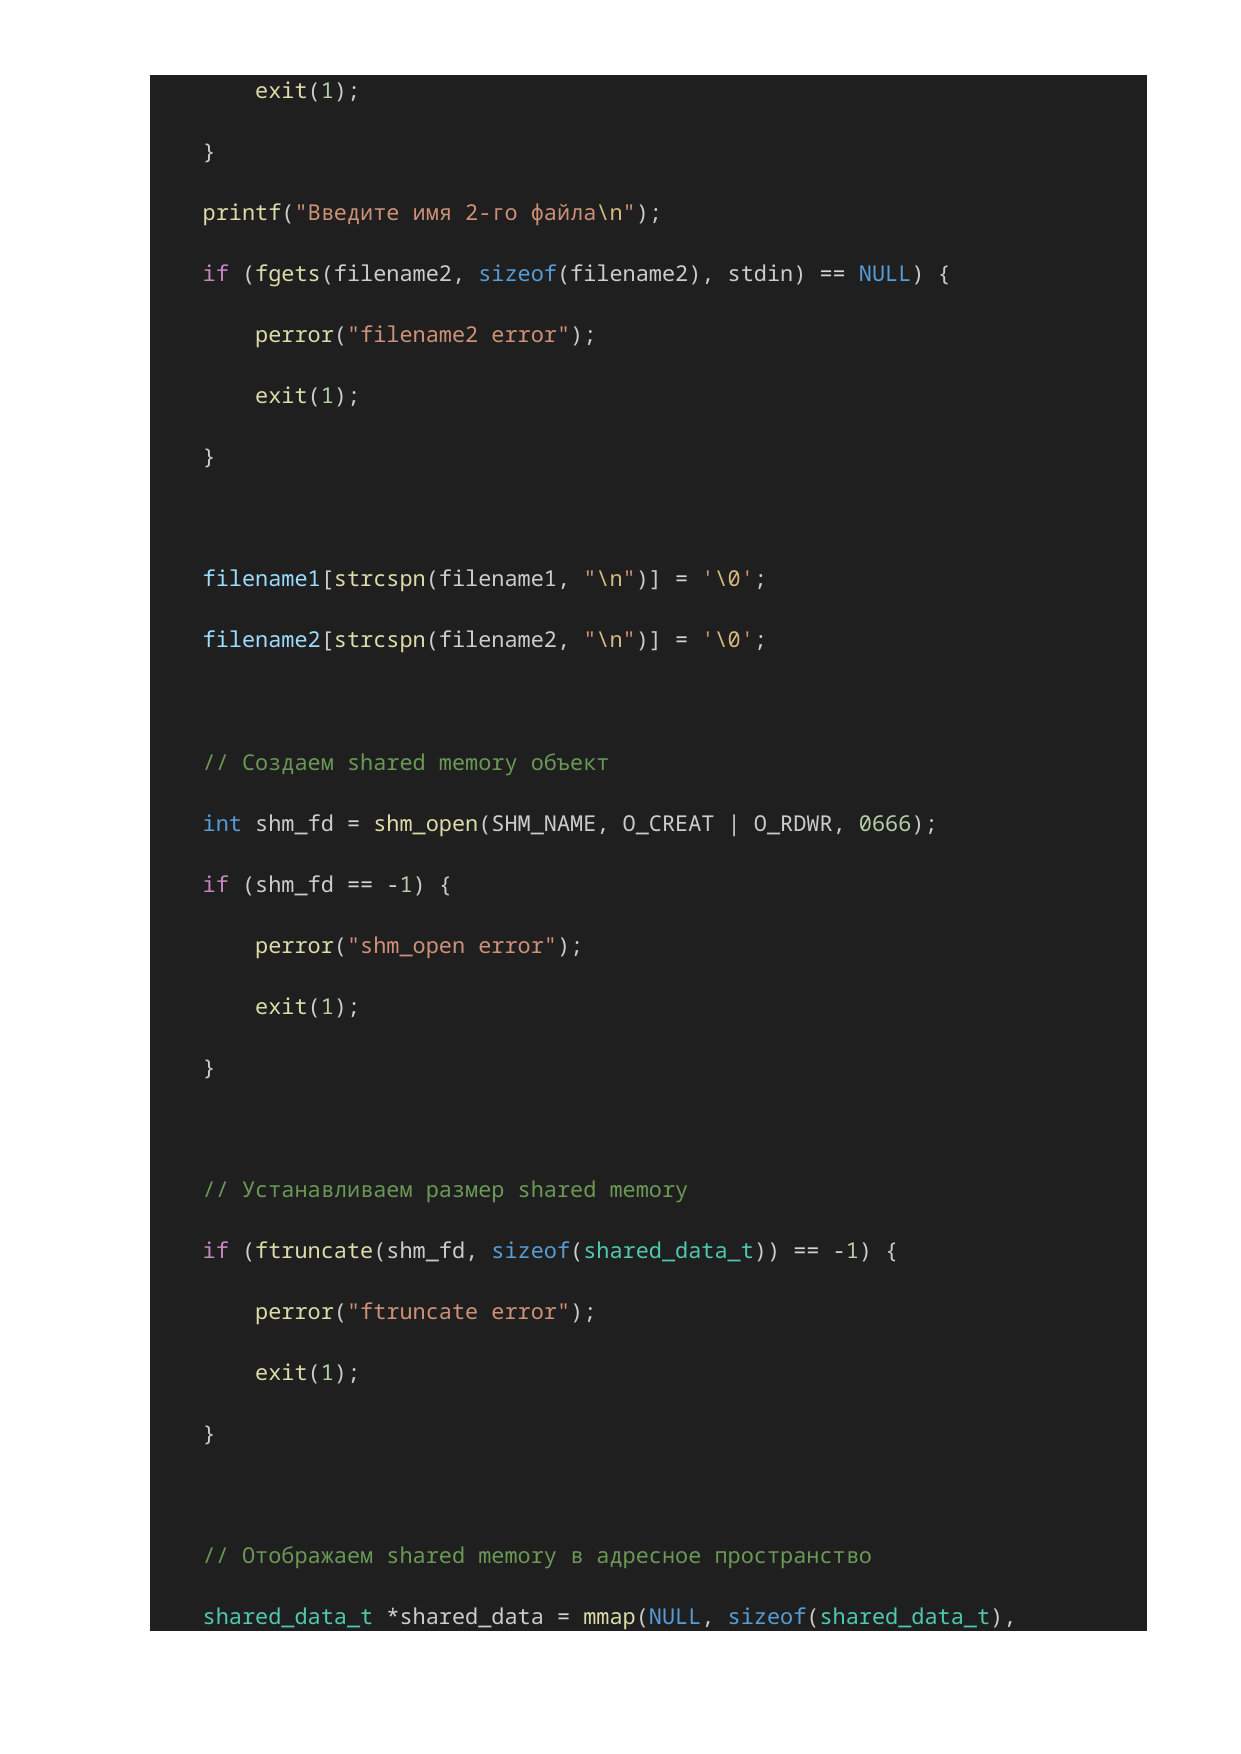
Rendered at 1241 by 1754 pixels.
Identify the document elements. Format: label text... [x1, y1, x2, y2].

text shared_data_t *shared_data = mmap(NULL, sizeof(shared_data_t), [150, 1601, 1147, 1631]
text filename2[strcspn(filename2, "\n")] = '\0'; [150, 624, 1147, 654]
text } [150, 441, 1147, 471]
text // Устанавливаем размер shared memory [150, 1174, 1147, 1203]
text // Отображаем shared memory в адресное пространство [150, 1540, 1147, 1570]
text exit(1); [150, 991, 1147, 1020]
text } [150, 136, 1147, 166]
text } [150, 1052, 1147, 1081]
text perror("filename2 error"); [150, 319, 1147, 349]
text if (shm_fd == -1) { [150, 868, 1147, 898]
text perror("shm_open error"); [150, 929, 1147, 959]
text exit(1); [150, 75, 1147, 105]
text perror("ftruncate error"); [150, 1296, 1147, 1326]
text printf("Введите имя 2-го файла\n"); [150, 197, 1147, 227]
text if (fgets(filename2, sizeof(filename2), stdin) == NULL) { [150, 258, 1147, 288]
text exit(1); [150, 380, 1147, 410]
text // Создаем shared memory объект [150, 746, 1147, 776]
text } [150, 1418, 1147, 1448]
text filename1[strcspn(filename1, "\n")] = '\0'; [150, 563, 1147, 593]
text int shm_fd = shm_open(SHM_NAME, O_CREAT | O_RDWR, 0666); [150, 807, 1147, 837]
text exit(1); [150, 1357, 1147, 1387]
text if (ftruncate(shm_fd, sizeof(shared_data_t)) == -1) { [150, 1235, 1147, 1264]
